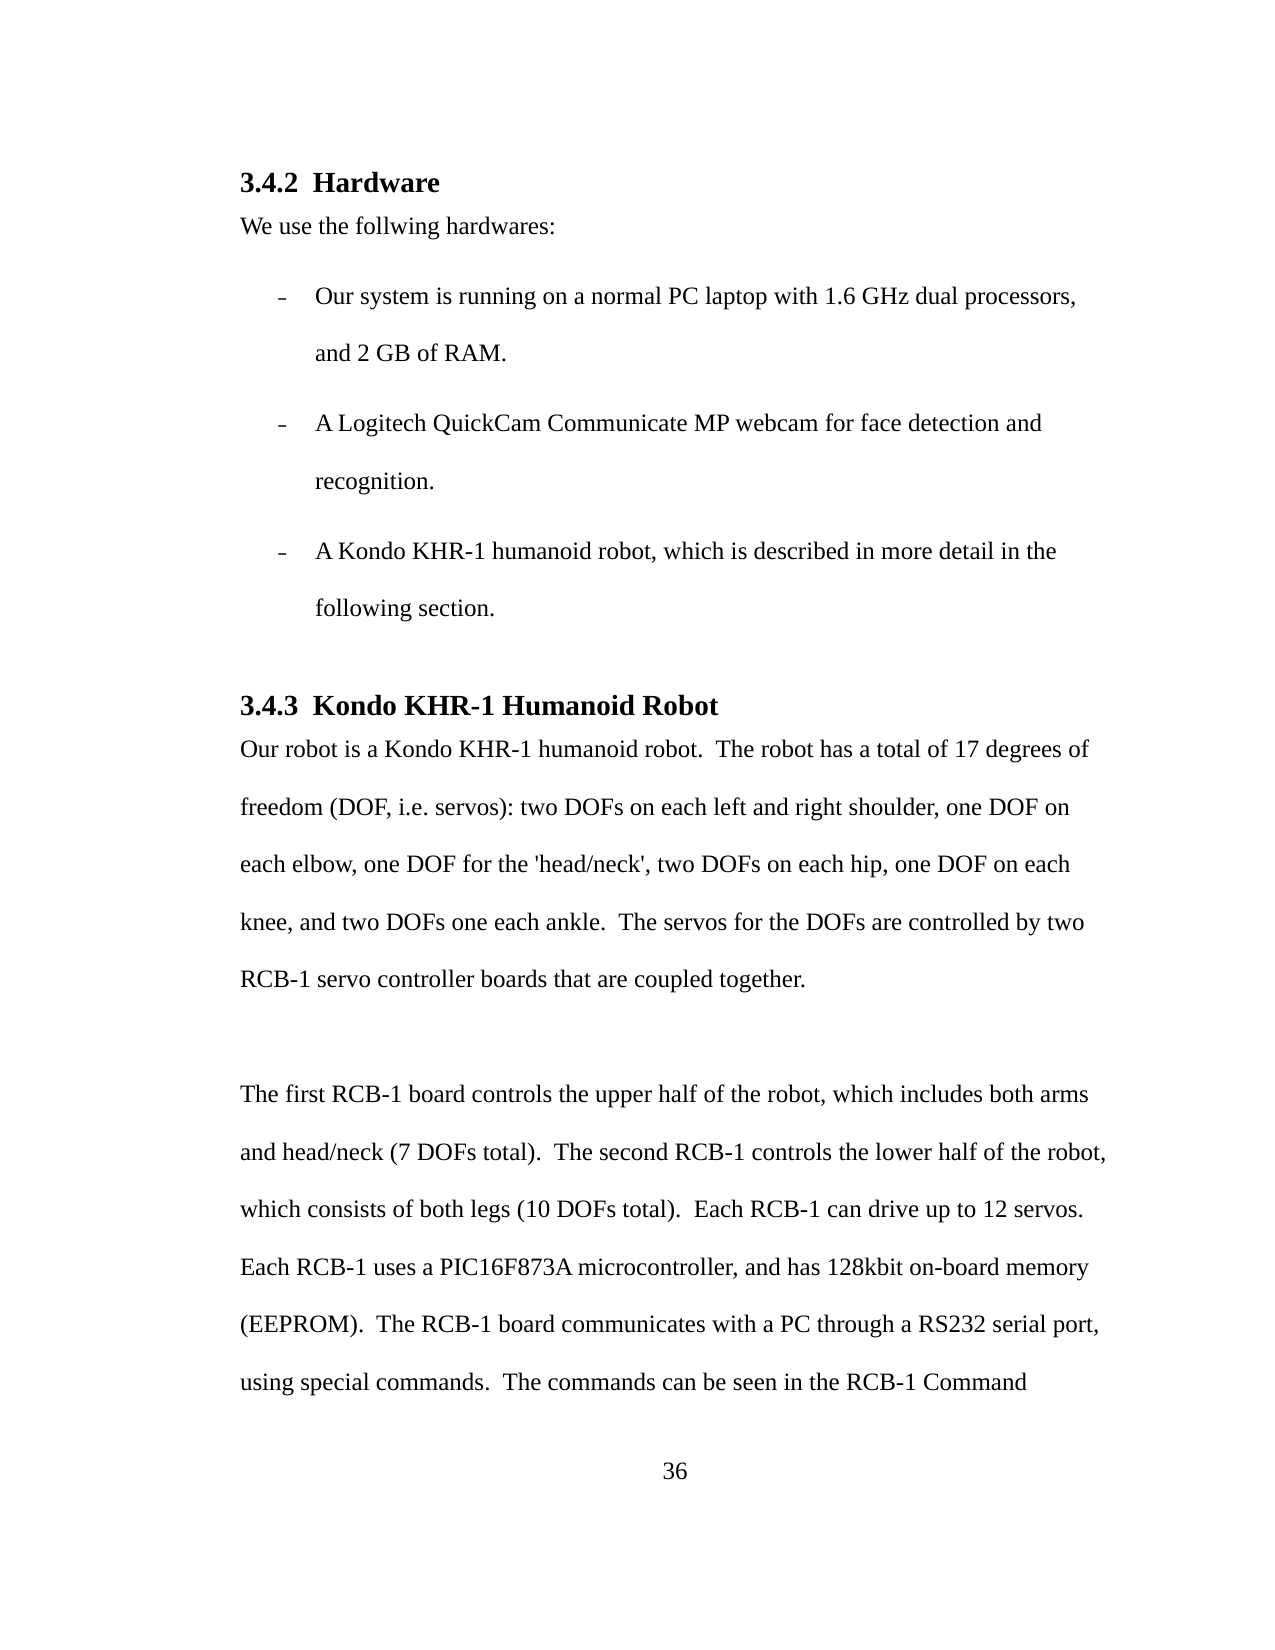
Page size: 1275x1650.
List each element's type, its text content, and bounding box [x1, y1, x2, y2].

text We use the follwing hardwares: [240, 211, 1110, 239]
list A Logitech QuickCam Communicate MP webcam for face detection and recognition. [277, 408, 1110, 494]
list Our system is running on a normal PC laptop with 1.6 GHz dual processors, and 2 GB of RAM. [277, 281, 1110, 367]
text The first RCB-1 board controls the upper half of the robot, which includes both arms and head/neck (7 DOFs total). The second RCB-1 controls the lower half of the robot, which consists of both legs (10 DOFs total). Each RCB-1 can drive up to 12 servos. Each RCB-1 uses a PIC16F873A microcontroller, and has 128kbit on-board memory (EEPROM). The RCB-1 board communicates with a PC through a RS232 serial port, using special commands. The commands can be seen in the RCB-1 Command [240, 1079, 1110, 1396]
text Our robot is a Kondo KHR-1 humanoid robot. The robot has a total of 17 degrees of freedom (DOF, i.e. servos): two DOFs on each left and right shoulder, one DOF on each elbow, one DOF for the 'head/neck', two DOFs on each hip, one DOF on each knee, and two DOFs one each ankle. The servos for the DOFs are controlled by two RCB-1 servo controller boards that are coupled together. [240, 734, 1110, 993]
subtitle 3.4.2 Hardware [240, 165, 1110, 198]
subtitle 3.4.3 Kondo KHR-1 Humanoid Robot [240, 688, 1110, 722]
list A Kondo KHR-1 humanoid robot, which is described in more detail in the following section. [277, 536, 1110, 622]
